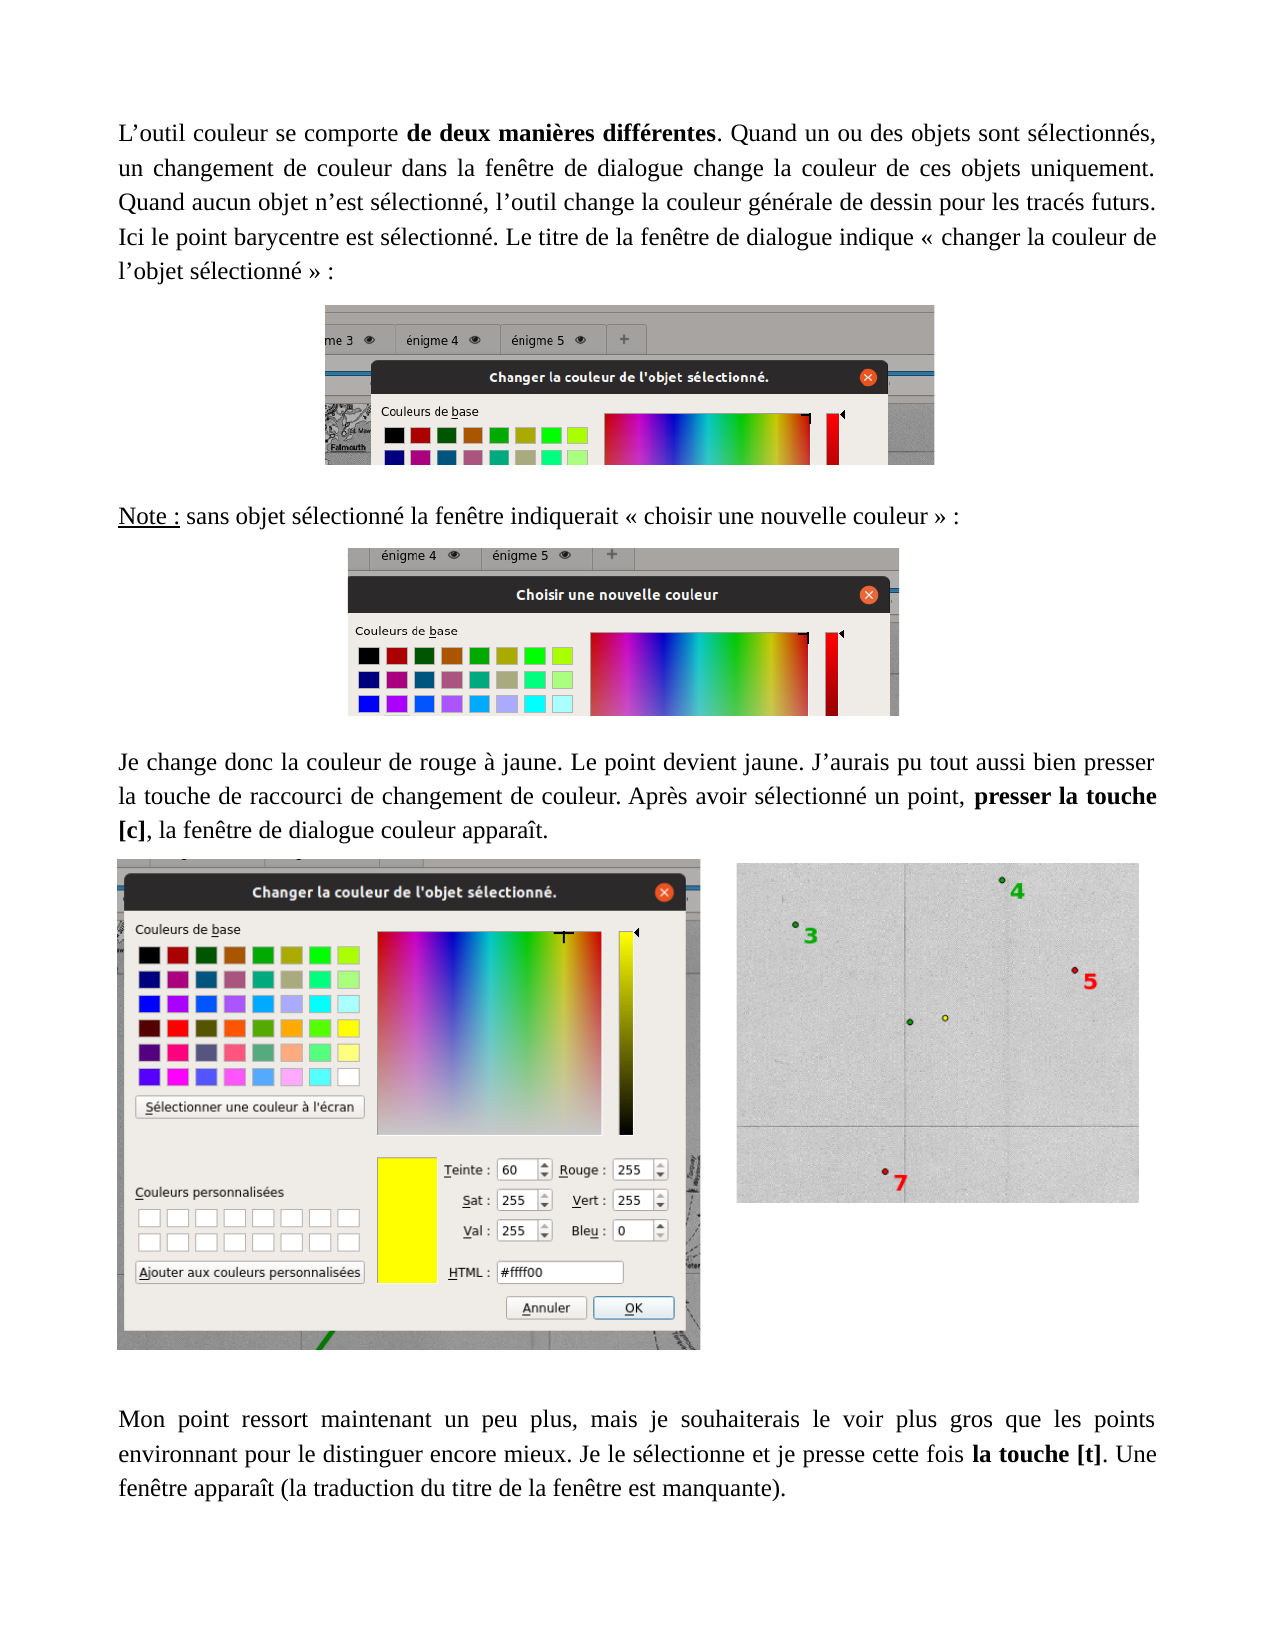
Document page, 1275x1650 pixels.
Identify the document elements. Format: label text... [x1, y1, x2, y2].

text Note : sans objet sélectionné la fenêtre indiquerait « choisir une nouvelle couleur » : [118, 501, 1157, 530]
text L’outil couleur se comporte de deux manières différentes. Quand un ou des objets sont sélectionnés, un changement de couleur dans la fenêtre de dialogue change la couleur de ces objets uniquement. Quand aucun objet n’est sélectionné, l’outil change la couleur générale de dessin pour les tracés futurs. Ici le point barycentre est sélectionné. Le titre de la fenêtre de dialogue indique « changer la couleur de l’objet sélectionné » : [118, 118, 1157, 285]
picture [117, 859, 701, 1350]
picture [736, 863, 1139, 1203]
picture [347, 548, 900, 716]
text Mon point ressort maintenant un peu plus, mais je souhaiterais le voir plus gros que les points environnant pour le distinguer encore mieux. Je le sélectionne et je presse cette fois la touche [t]. Une fenêtre apparaît (la traduction du titre de la fenêtre est manquante). [118, 1404, 1157, 1502]
picture [325, 305, 935, 465]
text Je change donc la couleur de rouge à jaune. Le point devient jaune. J’aurais pu tout aussi bien presser la touche de raccourci de changement de couleur. Après avoir sélectionné un point, presser la touche [c], la fenêtre de dialogue couleur apparaît. [118, 747, 1157, 844]
